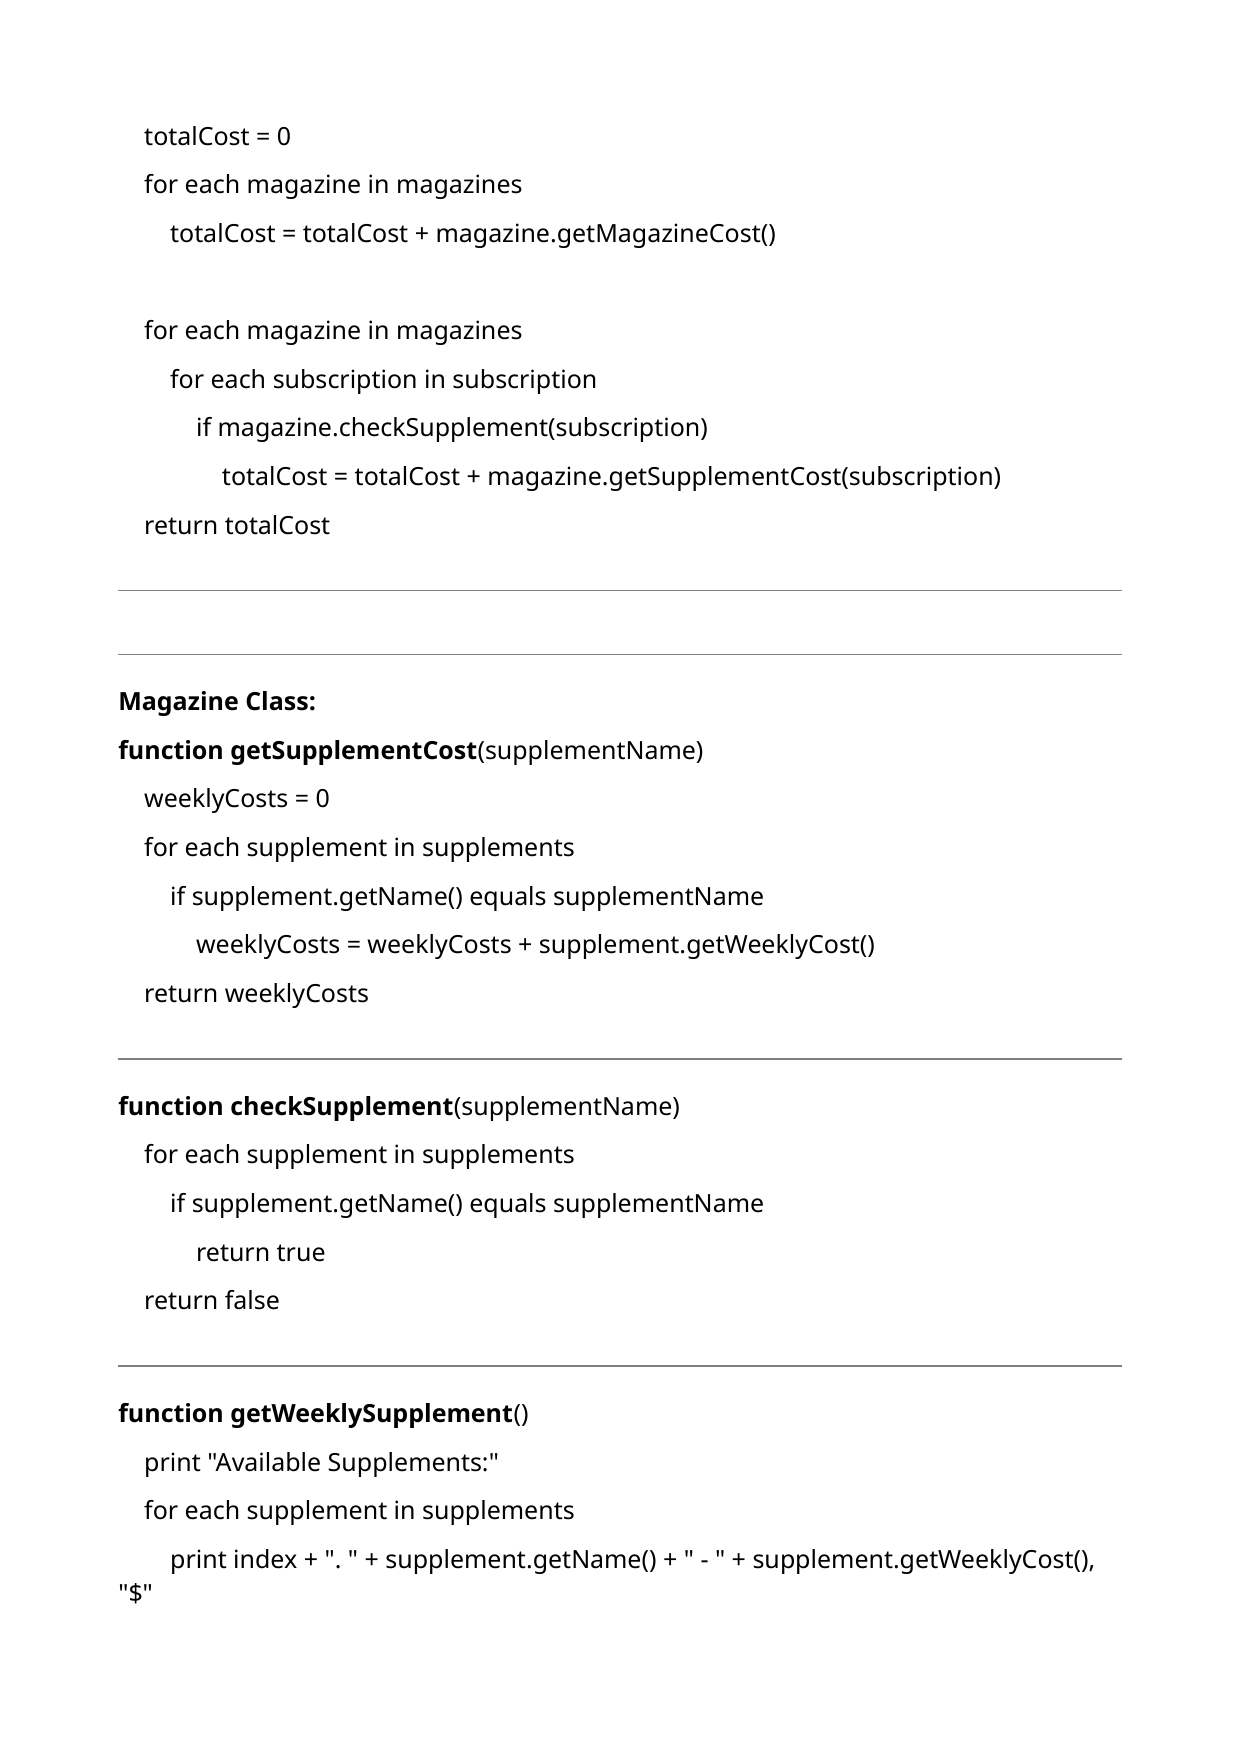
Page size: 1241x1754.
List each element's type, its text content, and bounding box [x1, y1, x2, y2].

text if supplement.getName() equals supplementName [118, 1186, 1122, 1220]
text if magazine.checkSupplement(subscription) [118, 410, 1122, 444]
text weeklyCosts = weeklyCosts + supplement.getWeeklyCost() [118, 927, 1122, 961]
text totalCost = 0 [118, 118, 1122, 152]
text totalCost = totalCost + magazine.getMagazineCost() [118, 215, 1122, 249]
text return totalCost [118, 507, 1122, 541]
text for each magazine in magazines [118, 313, 1122, 347]
text for each supplement in supplements [118, 1137, 1122, 1171]
text if supplement.getName() equals supplementName [118, 878, 1122, 912]
text weeklyCosts = 0 [118, 781, 1122, 815]
text totalCost = totalCost + magazine.getSupplementCost(subscription) [118, 459, 1122, 493]
text for each subscription in subscription [118, 361, 1122, 395]
text function getWeeklySupplement() [118, 1396, 1122, 1429]
text function getSupplementCost(supplementName) [118, 732, 1122, 767]
text for each supplement in supplements [118, 830, 1122, 864]
text for each supplement in supplements [118, 1493, 1122, 1527]
text return false [118, 1283, 1122, 1317]
text function checkSupplement(supplementName) [118, 1088, 1122, 1122]
text Magazine Class: [118, 684, 1122, 718]
text for each magazine in magazines [118, 167, 1122, 201]
text return true [118, 1234, 1122, 1268]
text print "Available Supplements:" [118, 1444, 1122, 1478]
text print index + ". " + supplement.getName() + " - " + supplement.getWeeklyCost(), "$" [118, 1541, 1122, 1609]
text return weeklyCosts [118, 976, 1122, 1010]
